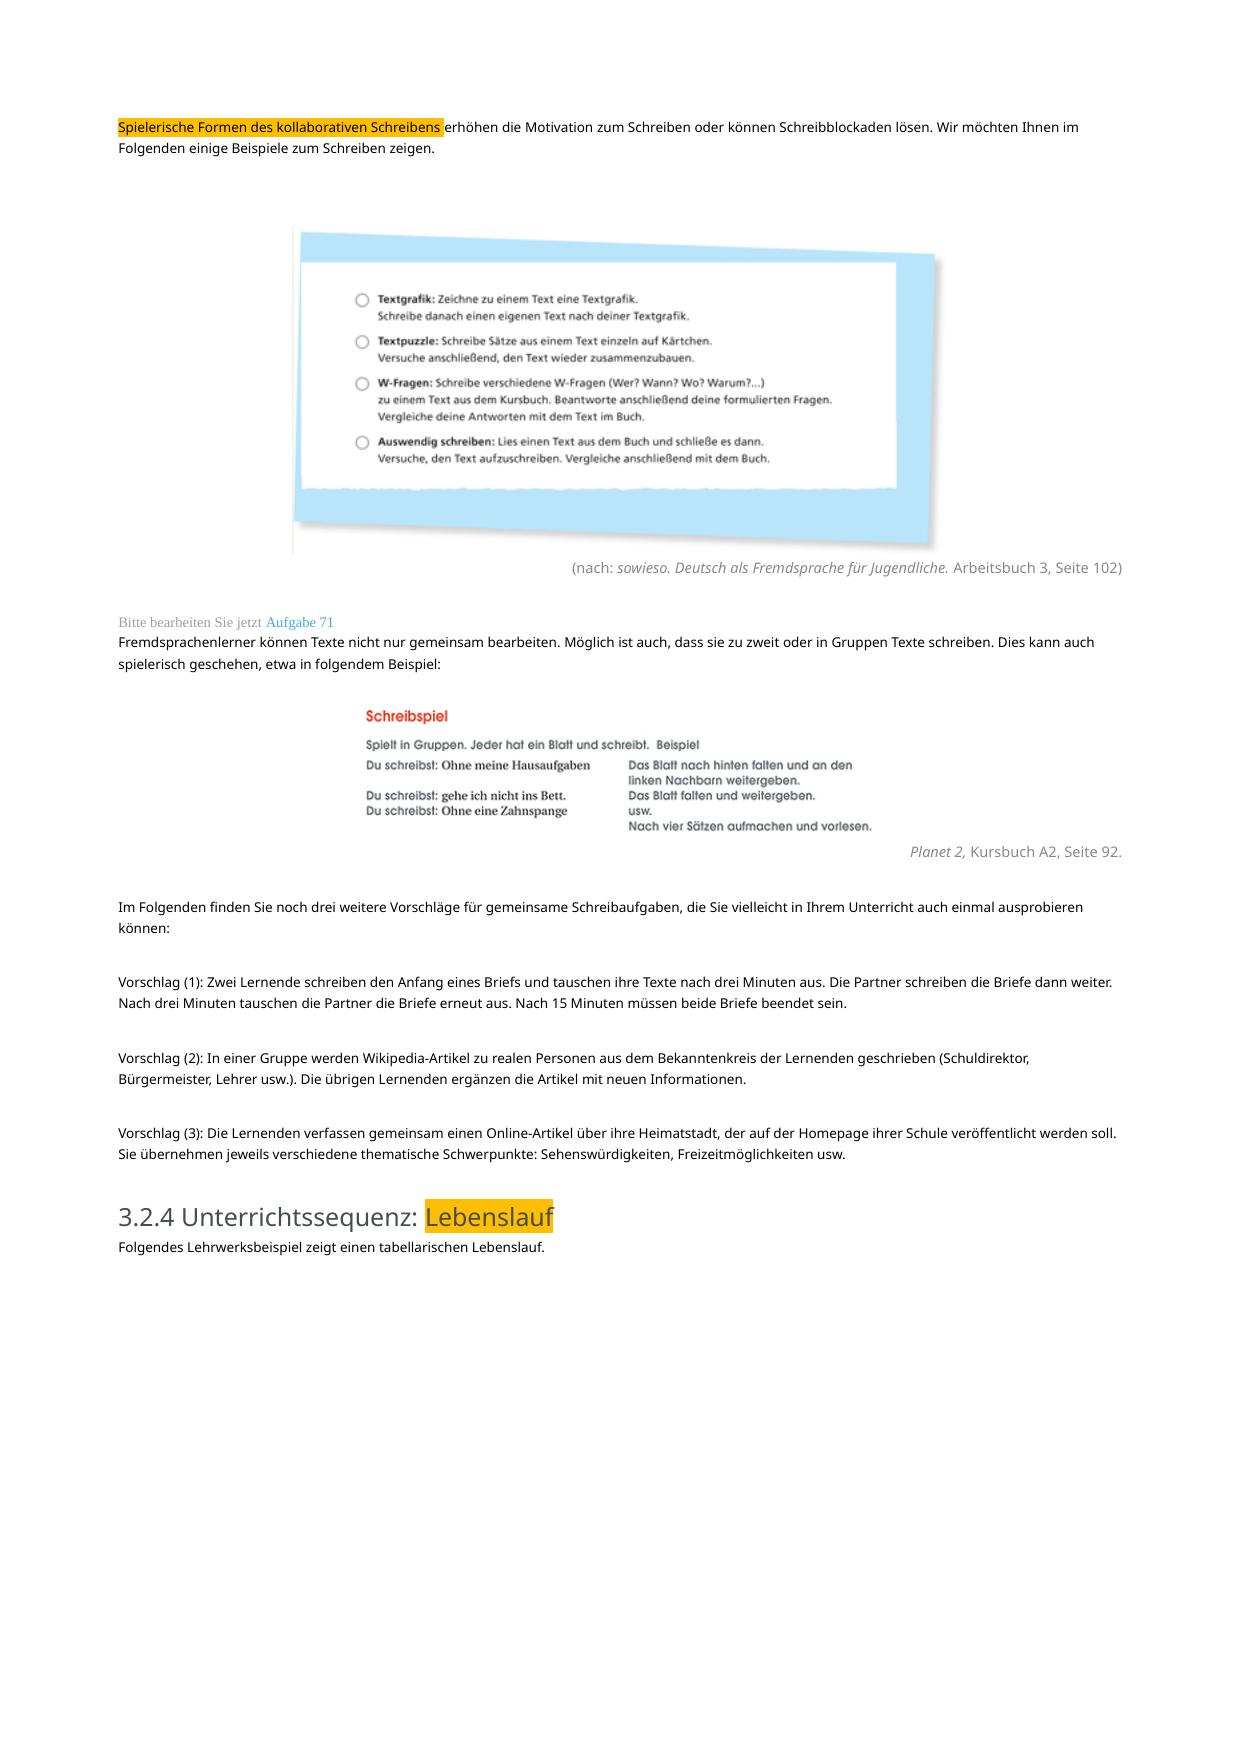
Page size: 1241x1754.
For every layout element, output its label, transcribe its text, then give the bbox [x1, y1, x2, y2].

text Vorschlag (2): In einer Gruppe werden Wikipedia-Artikel zu realen Personen aus dem Bekanntenkreis der Lernenden geschrieben (Schuldirektor, Bürgermeister, Lehrer usw.). Die übrigen Lernenden ergänzen die Artikel mit neuen Informationen. [118, 1049, 1122, 1088]
text 3.2.4 Unterrichtssequenz: Lebenslauf [118, 1199, 1122, 1233]
picture [363, 708, 877, 838]
text Im Folgenden finden Sie noch drei weitere Vorschläge für gemeinsame Schreibaufgaben, die Sie vielleicht in Ihrem Unterricht auch einmal ausprobieren können: [118, 898, 1122, 938]
text Spielerische Formen des kollaborativen Schreibens erhöhen die Motivation zum Schreiben oder können Schreibblockaden lösen. Wir möchten Ihnen im Folgenden einige Beispiele zum Schreiben zeigen. [118, 118, 1122, 158]
text Fremdsprachenlerner können Texte nicht nur gemeinsam bearbeiten. Möglich ist auch, dass sie zu zweit oder in Gruppen Texte schreiben. Dies kann auch spielerisch geschehen, etwa in folgendem Beispiel: [118, 633, 1122, 673]
text Bitte bearbeiten Sie jetzt Aufgabe 71 [118, 614, 1122, 631]
picture [292, 226, 948, 554]
text Folgendes Lehrwerksbeispiel zeigt einen tabellarischen Lebenslauf. [118, 1238, 1122, 1257]
text Vorschlag (1): Zwei Lernende schreiben den Anfang eines Briefs und tauschen ihre Texte nach drei Minuten aus. Die Partner schreiben die Briefe dann weiter. Nach drei Minuten tauschen die Partner die Briefe erneut aus. Nach 15 Minuten müssen beide Briefe beendet sein. [118, 973, 1122, 1013]
text Planet 2, Kursbuch A2, Seite 92. [118, 842, 1122, 862]
text (nach: sowieso. Deutsch als Fremdsprache für Jugendliche. Arbeitsbuch 3, Seite 102) [118, 558, 1122, 578]
text Vorschlag (3): Die Lernenden verfassen gemeinsam einen Online-Artikel über ihre Heimatstadt, der auf der Homepage ihrer Schule veröffentlicht werden soll. Sie übernehmen jeweils verschiedene thematische Schwerpunkte: Sehenswürdigkeiten, Freizeitmöglichkeiten usw. [118, 1124, 1122, 1163]
